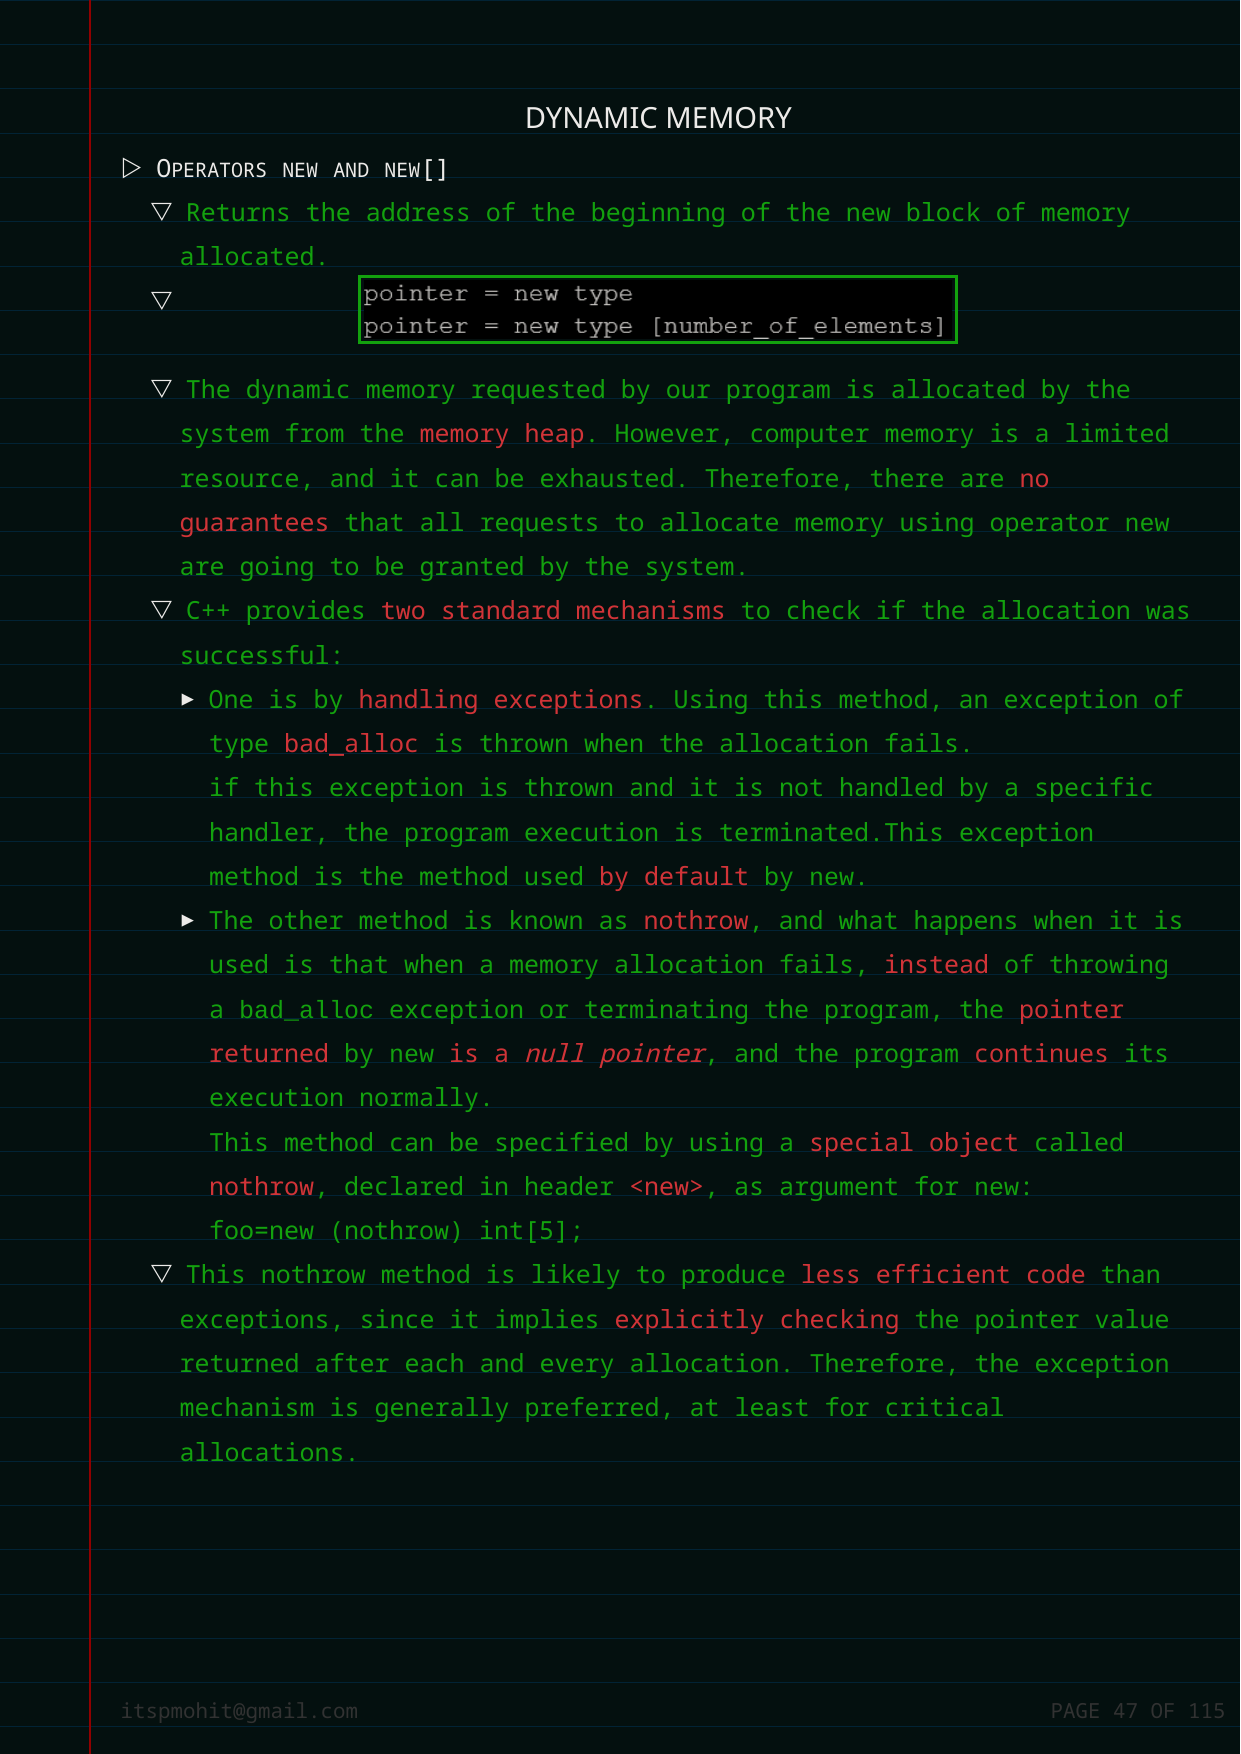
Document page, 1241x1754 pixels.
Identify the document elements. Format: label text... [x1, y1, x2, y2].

subtitle dynamic memory [120, 97, 1196, 142]
picture [364, 280, 953, 339]
list One is by handling exceptions. Using this method, an exception of type bad_alloc is thrown when the allocation fails. if this exception is thrown and it is not handled by a specific handler, the program execution is terminated.This exception method is the method used by default by new. [179, 673, 1196, 894]
subtitle Operators new and new[] [120, 142, 1196, 186]
list Returns the address of the beginning of the new block of memory allocated. [150, 186, 1196, 274]
list C++ provides two standard mechanisms to check if the allocation was successful: [150, 584, 1196, 673]
list The other method is known as nothrow, and what happens when it is used is that when a memory allocation fails, instead of throwing a bad_alloc exception or terminating the program, the pointer returned by new is a null pointer, and the program continues its execution normally. This method can be specified by using a special object called nothrow, declared in header <new>, as argument for new: foo=new (nothrow) int[5]; [179, 894, 1196, 1248]
list This nothrow method is likely to produce less efficient code than exceptions, since it implies explicitly checking the pointer value returned after each and every allocation. Therefore, the exception mechanism is generally preferred, at least for critical allocations. [150, 1248, 1196, 1514]
list The dynamic memory requested by our program is allocated by the system from the memory heap. However, computer memory is a limited resource, and it can be exhausted. Therefore, there are no guarantees that all requests to allocate memory using operator new are going to be granted by the system. [150, 363, 1196, 584]
